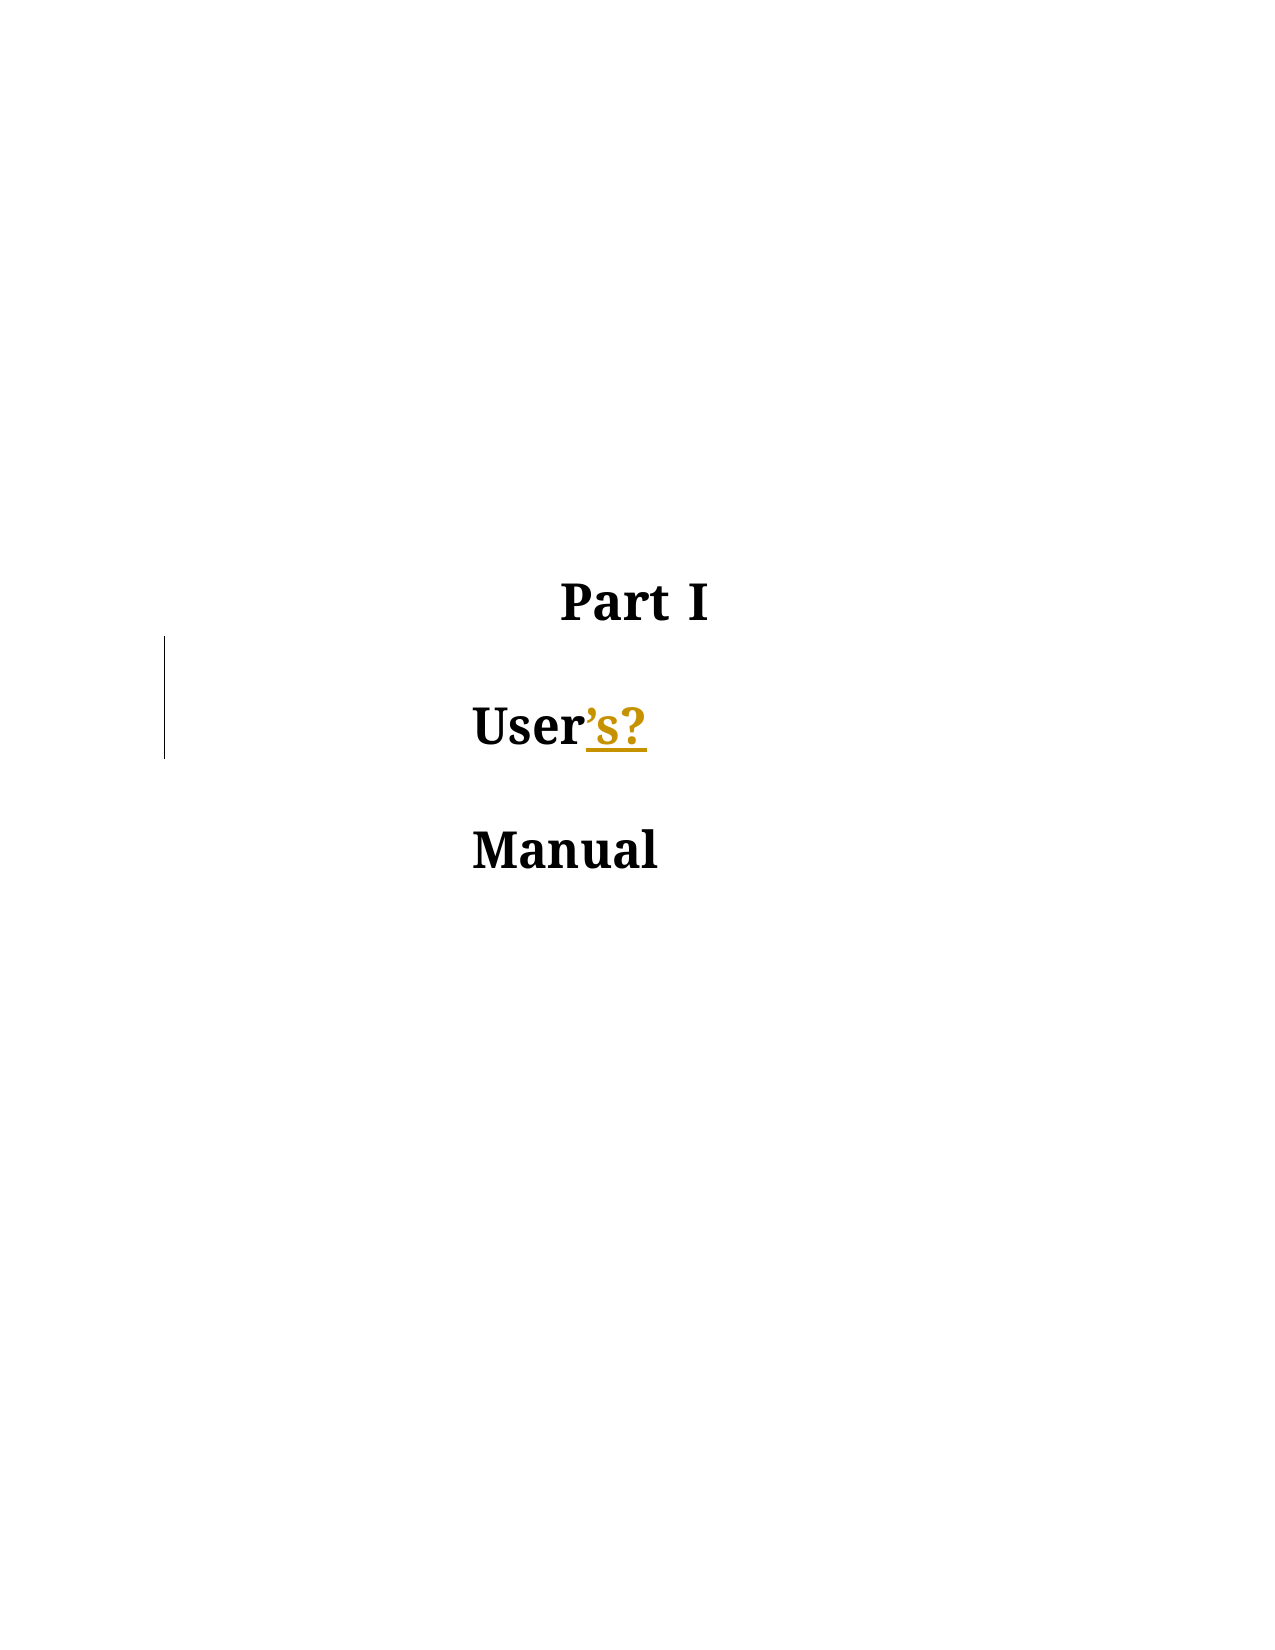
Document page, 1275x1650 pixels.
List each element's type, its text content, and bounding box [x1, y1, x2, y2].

text Part I User’s? Manual [473, 566, 830, 883]
